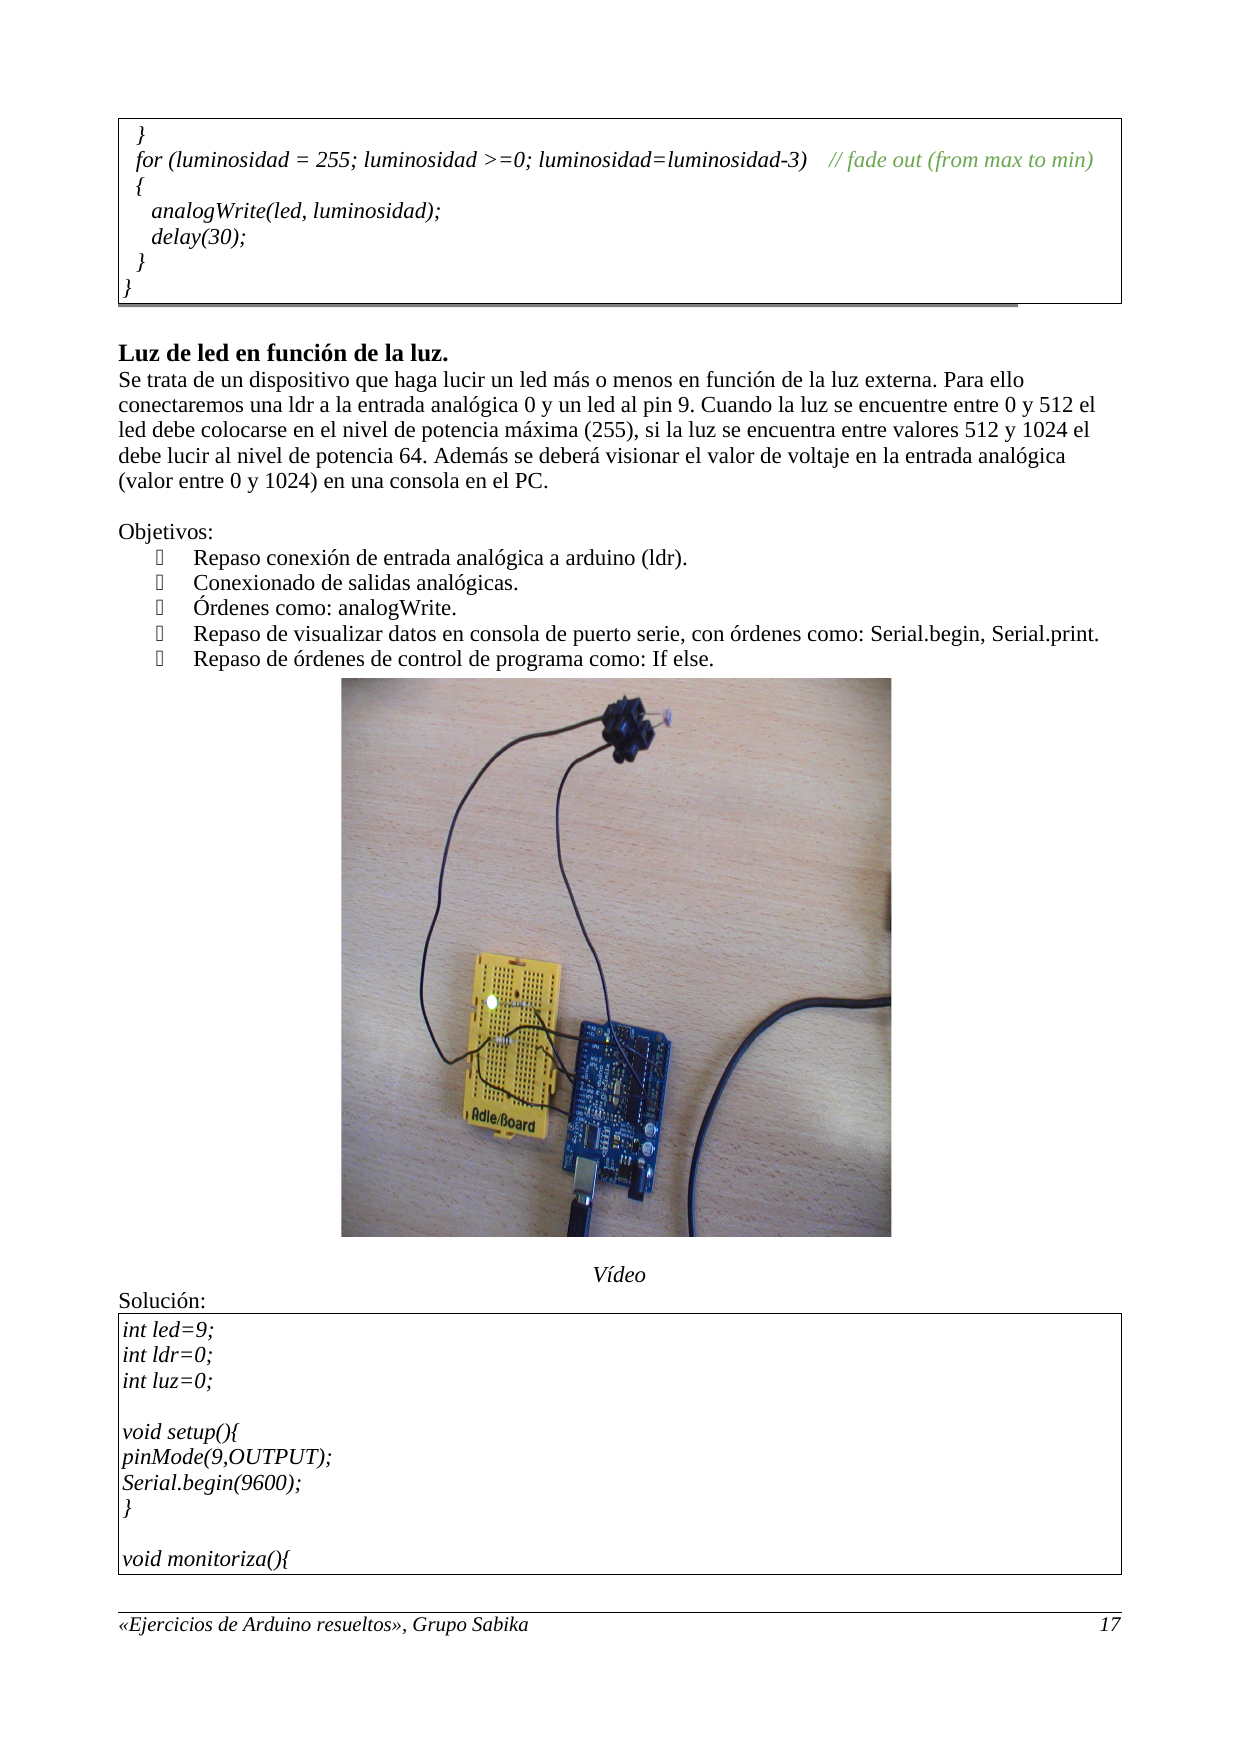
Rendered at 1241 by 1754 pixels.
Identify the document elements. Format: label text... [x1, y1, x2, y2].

text delay(30); [249, 220, 1121, 245]
text Vídeo [118, 1262, 593, 1288]
text Se trata de un dispositivo que haga lucir un led más o menos en función de la luz externa. Para ello conectaremos una ldr a la entrada analógica 0 y un led al pin 9. Cuando la luz se encuentre entre 0 y 512 el led debe colocarse en el nivel de potencia máxima (255), si la luz se encuentra entre valores 512 y 1024 el debe lucir al nivel de potencia 64. Además se deberá visionar el valor de voltaje en la entrada analógica (valor entre 0 y 1024) en una consola en el PC. [118, 367, 1122, 494]
list Conexionado de salidas analógicas. [519, 570, 1122, 595]
text for (luminosidad = 255; luminosidad >=0; luminosidad=luminosidad-3) // fade out (from max to min) [119, 143, 1121, 169]
text Objetivos: [219, 519, 1122, 544]
text Solución: [206, 1288, 1122, 1313]
text analogWrite(led, luminosidad); [147, 194, 1121, 220]
text { [147, 169, 1121, 194]
text pinMode(9,OUTPUT); [242, 1440, 1121, 1466]
list Conexionado de salidas analógicas. [156, 570, 193, 595]
text } [133, 1491, 1121, 1516]
text int ldr=0; [119, 1338, 1121, 1364]
text int luz=0; [215, 1364, 1121, 1389]
text } [147, 245, 1121, 271]
text } [119, 271, 1121, 303]
text } [119, 119, 1121, 143]
list Repaso conexión de entrada analógica a arduino (ldr). [156, 544, 1122, 570]
text void monitoriza(){ [119, 1542, 1121, 1574]
list Repaso de órdenes de control de programa como: If else. [715, 646, 1122, 672]
text void setup(){ [119, 1415, 1121, 1440]
text Serial.begin(9600); [119, 1466, 1121, 1491]
picture [341, 678, 892, 1237]
list Órdenes como: analogWrite. [156, 595, 193, 621]
text int led=9; [119, 1314, 1121, 1338]
list Órdenes como: analogWrite. [457, 595, 1122, 621]
text Luz de led en función de la luz. [449, 339, 1122, 367]
text Vídeo [648, 1262, 1122, 1288]
